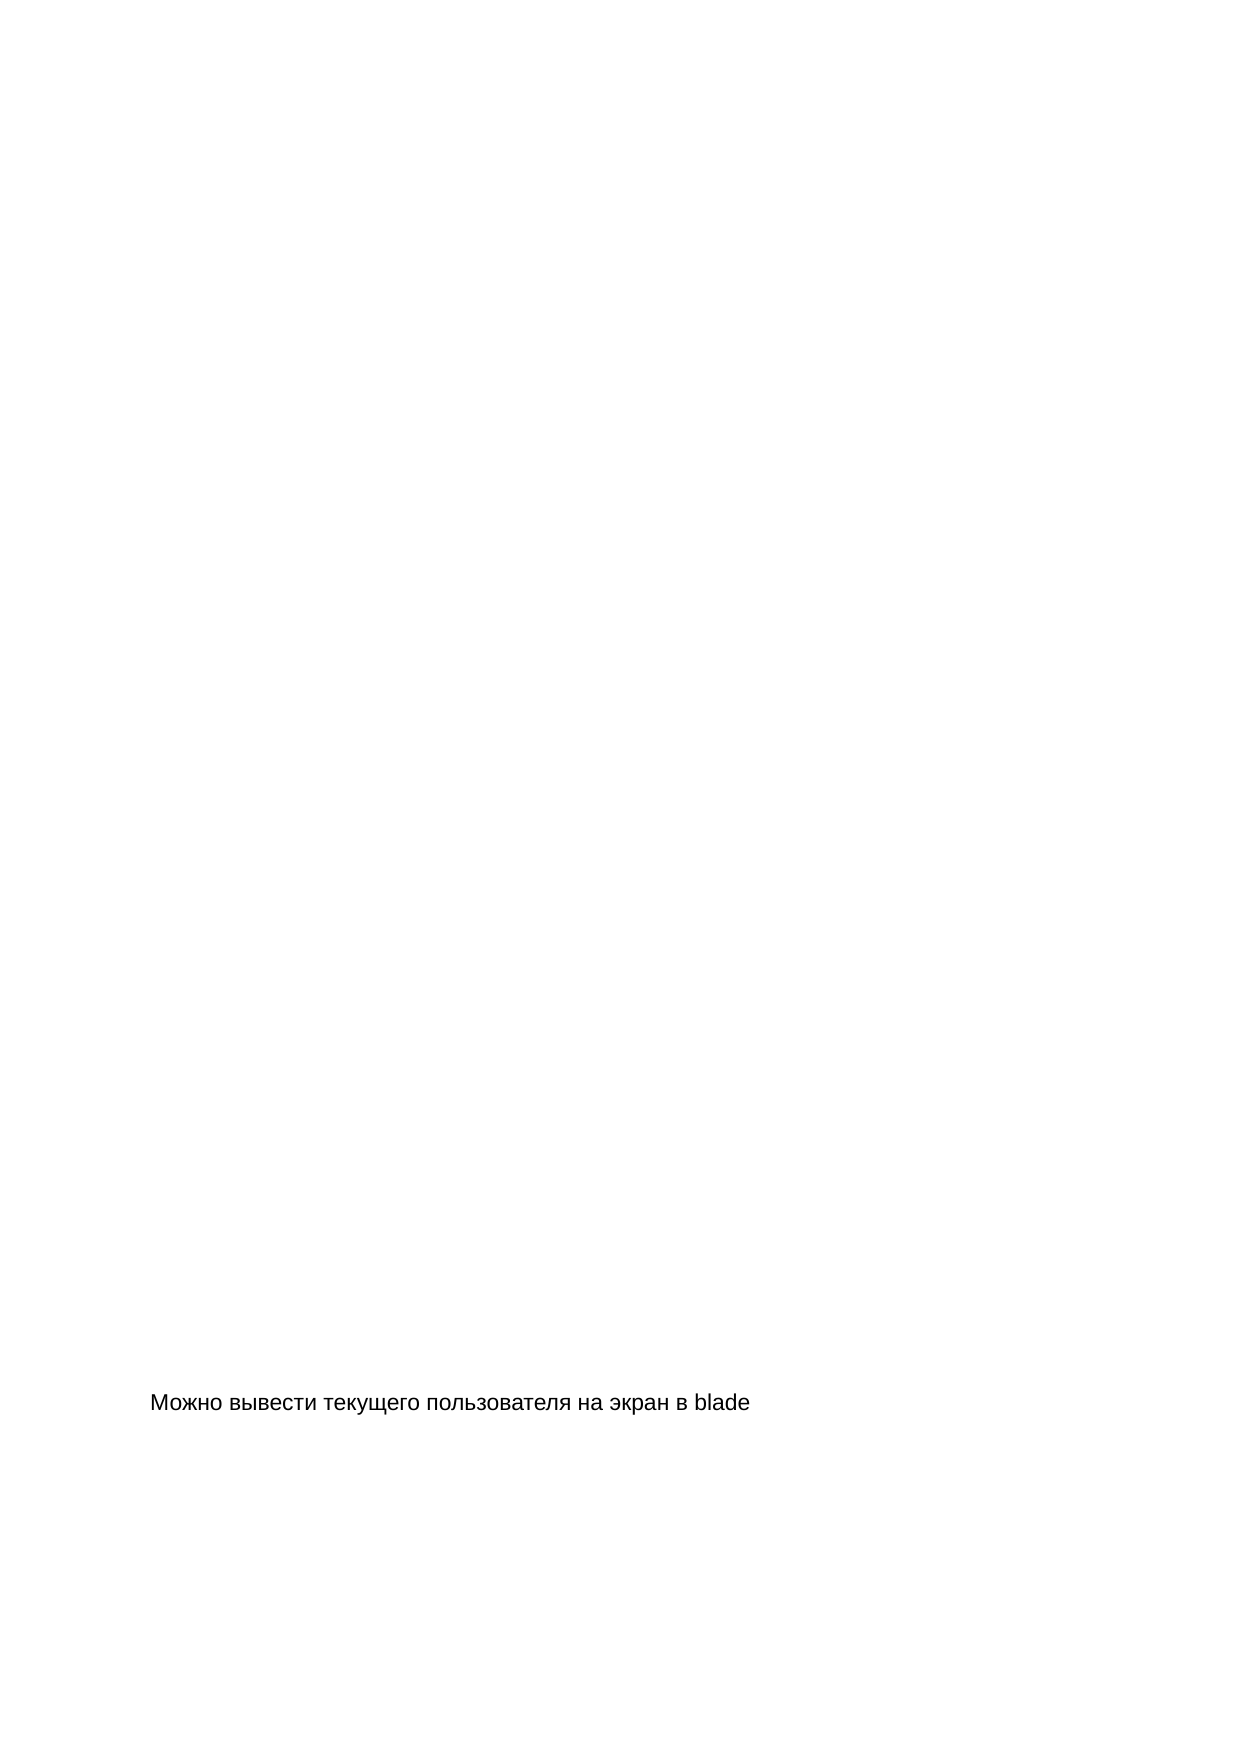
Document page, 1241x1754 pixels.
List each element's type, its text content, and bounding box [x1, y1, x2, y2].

text Можно вывести текущего пользователя на экран в blade [150, 1388, 1090, 1415]
